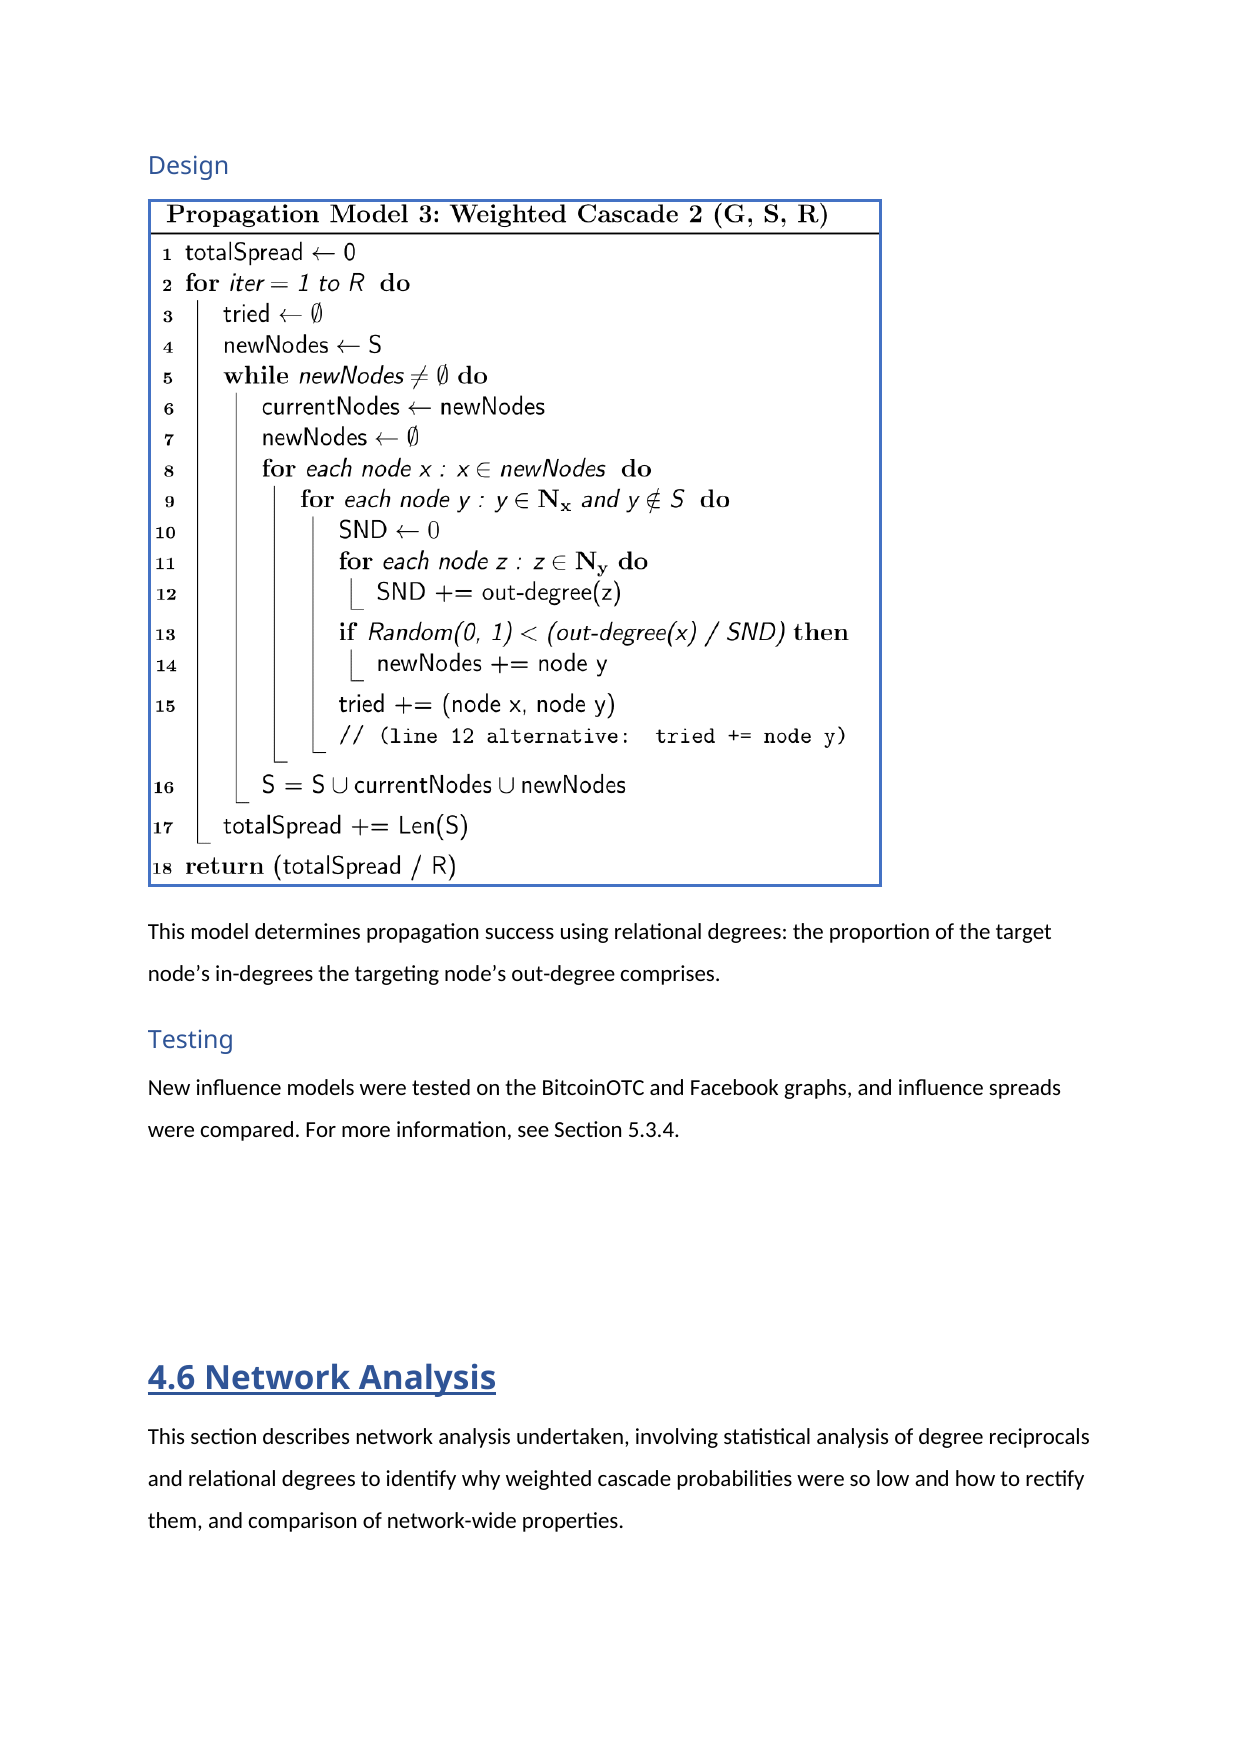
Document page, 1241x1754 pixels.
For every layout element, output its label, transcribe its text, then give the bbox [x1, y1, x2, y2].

text New influence models were tested on the BitcoinOTC and Facebook graphs, and influence spreads were compared. For more information, see Section 5.3.4. [148, 1073, 1092, 1143]
text This section describes network analysis undertaken, involving statistical analysis of degree reciprocals and relational degrees to identify why weighted cascade probabilities were so low and how to rectify them, and comparison of network-wide properties. [148, 1422, 1092, 1534]
text This model determines propagation success using relational degrees: the proportion of the target node’s in-degrees the targeting node’s out-degree comprises. [148, 917, 1092, 987]
subtitle Testing [148, 1022, 1092, 1056]
subtitle 4.6 Network Analysis [148, 1354, 1092, 1399]
subtitle Design [148, 148, 1092, 182]
